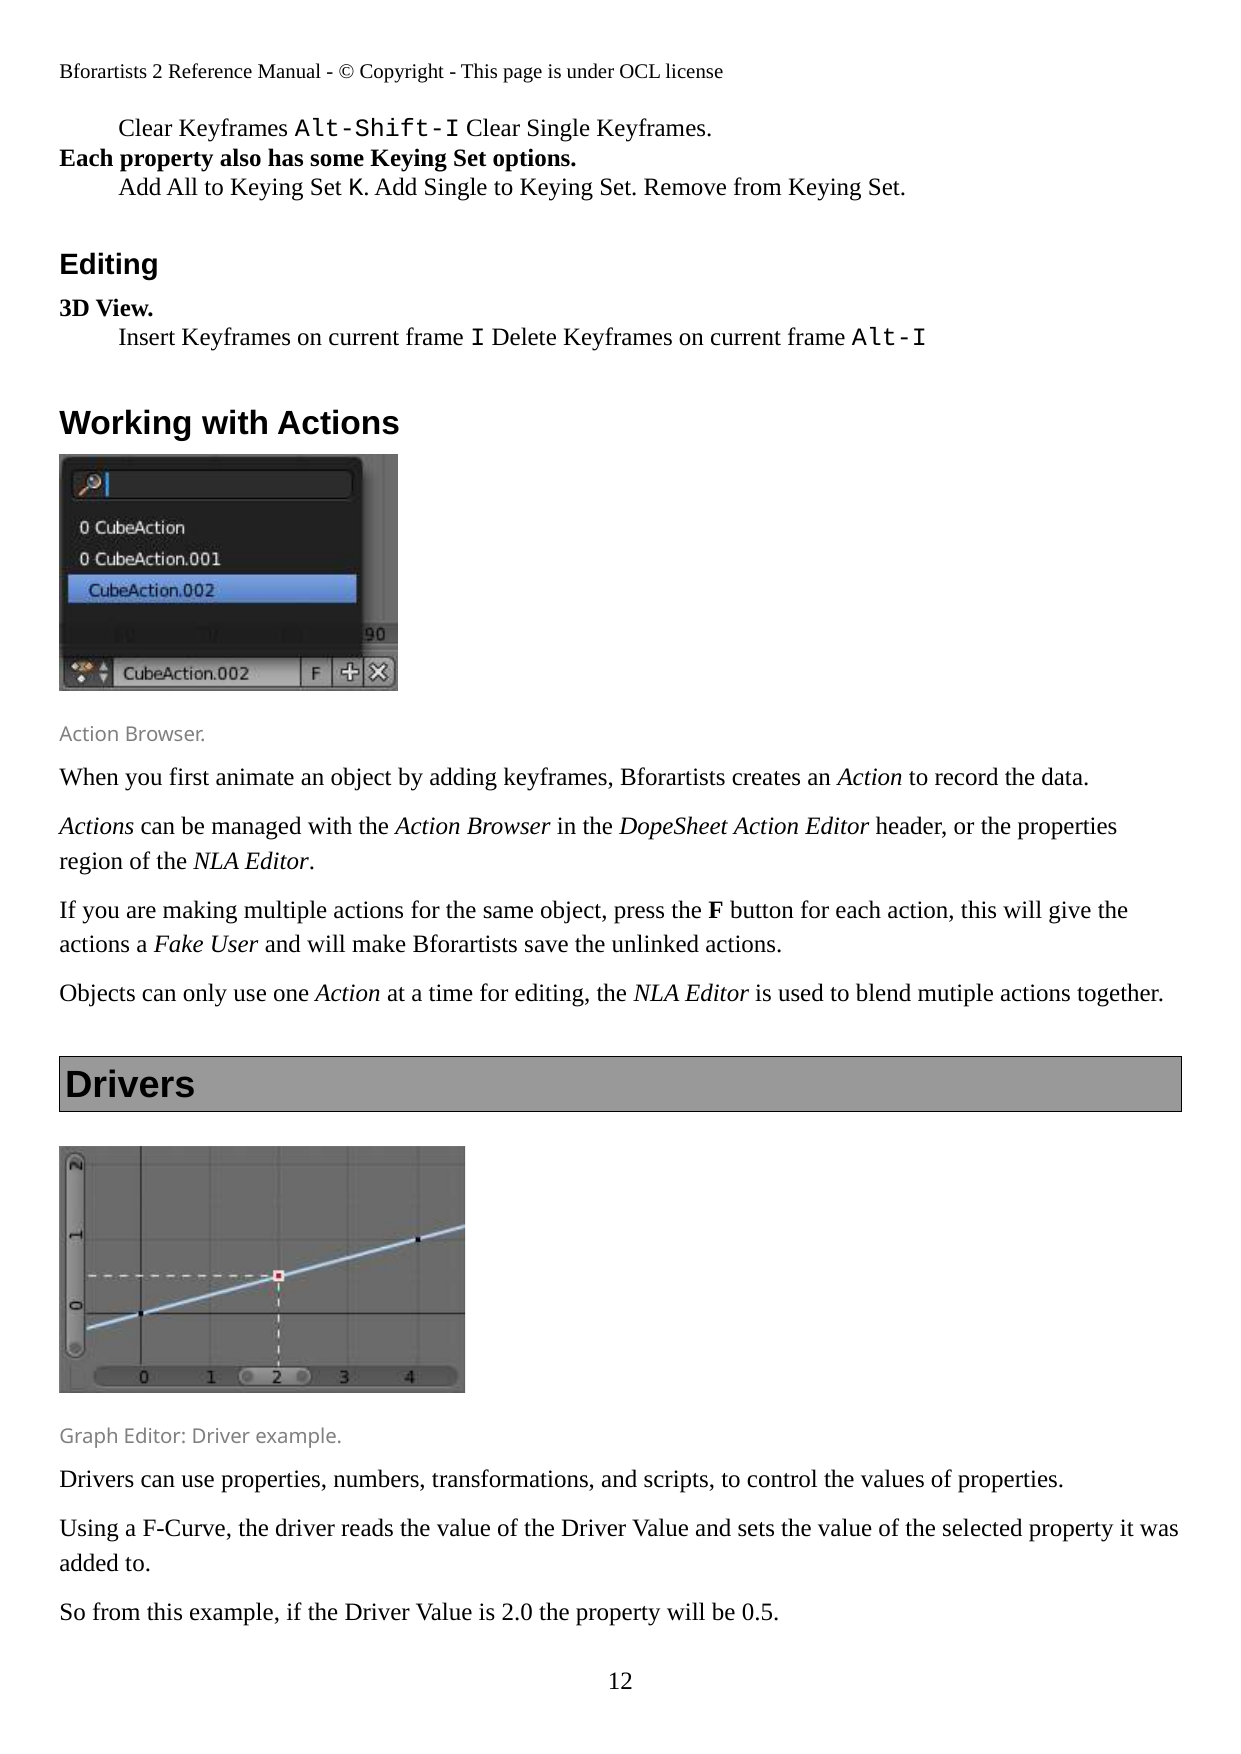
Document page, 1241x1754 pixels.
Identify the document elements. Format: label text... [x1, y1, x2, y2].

subtitle 3D View. [59, 293, 1181, 322]
list Add All to Keying Set K. Add Single to Keying Set. Remove from Keying Set. [118, 172, 1181, 203]
picture [59, 454, 398, 691]
picture [59, 1146, 466, 1393]
text Objects can only use one Action at a time for editing, the NLA Editor is used to blend mutiple actions together. [59, 978, 1181, 1007]
text Actions can be managed with the Action Browser in the DopeSheet Action Editor header, or the properties region of the NLA Editor. [59, 811, 1181, 874]
subtitle Each property also has some Keying Set options. [59, 143, 1181, 172]
text Using a F-Curve, the driver reads the value of the Driver Value and sets the value of the selected property it was added to. [59, 1513, 1181, 1577]
text So from this example, if the Driver Value is 2.0 the property will be 0.5. [59, 1597, 1181, 1626]
text Action Browser. [59, 716, 1181, 748]
subtitle Working with Actions [59, 403, 1181, 442]
list Insert Keyframes on current frame I Delete Keyframes on current frame Alt-I [118, 322, 1181, 353]
text When you first animate an object by adding keyframes, Bforartists creates an Action to record the data. [59, 762, 1181, 791]
list Clear Keyframes Alt-Shift-I Clear Single Keyframes. [118, 113, 1181, 143]
text If you are making multiple actions for the same object, press the F button for each action, this will give the actions a Fake User and will make Bforartists save the unlinked actions. [59, 895, 1181, 958]
text Graph Editor: Driver example. [59, 1418, 1181, 1450]
table_header Drivers [60, 1057, 1181, 1111]
text Drivers can use properties, numbers, transformations, and scripts, to control the values of properties. [59, 1464, 1181, 1493]
subtitle Editing [59, 247, 1181, 281]
